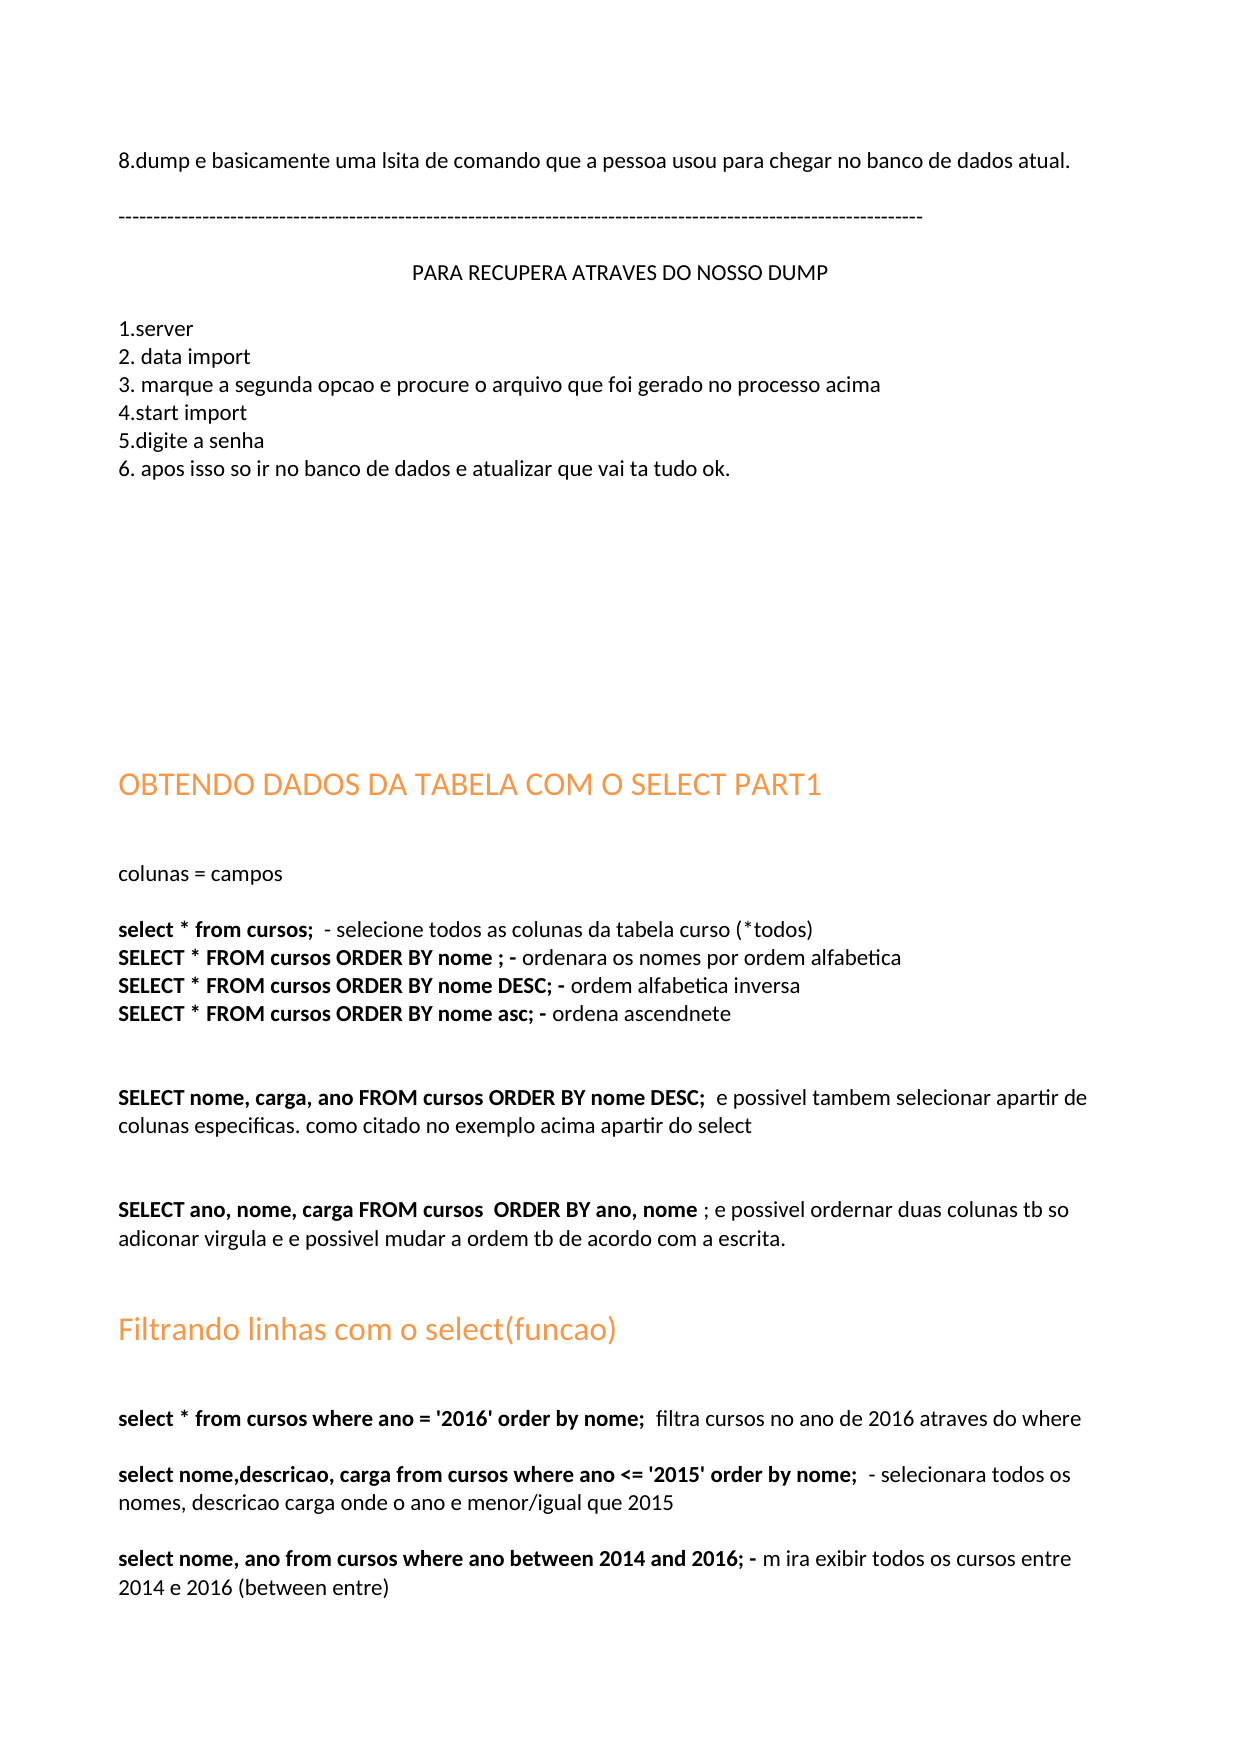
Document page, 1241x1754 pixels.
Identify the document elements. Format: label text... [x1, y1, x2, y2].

text select * from cursos where ano = '2016' order by nome; filtra cursos no ano de 2016 atraves do where [118, 1404, 1122, 1432]
text PARA RECUPERA ATRAVES DO NOSSO DUMP [118, 258, 1122, 286]
text select nome,descricao, carga from cursos where ano <= '2015' order by nome; - selecionara todos os nomes, descricao carga onde o ano e menor/igual que 2015 [118, 1461, 1122, 1517]
text OBTENDO DADOS DA TABELA COM O SELECT PART1 [118, 763, 1122, 803]
text SELECT * FROM cursos ORDER BY nome ; - ordenara os nomes por ordem alfabetica [118, 943, 1122, 971]
text Filtrando linhas com o select(funcao) [118, 1308, 1122, 1348]
text SELECT * FROM cursos ORDER BY nome asc; - ordena ascendnete [118, 999, 1122, 1027]
text 5.digite a senha [118, 426, 1122, 454]
text ------------------------------------------------------------------------------------------------------------------- [118, 202, 1122, 230]
text SELECT nome, carga, ano FROM cursos ORDER BY nome DESC; e possivel tambem selecionar apartir de colunas especificas. como citado no exemplo acima apartir do select [118, 1083, 1122, 1139]
text 8.dump e basicamente uma lsita de comando que a pessoa usou para chegar no banco de dados atual. [118, 146, 1122, 174]
text select * from cursos; - selecione todos as colunas da tabela curso (*todos) [118, 915, 1122, 943]
text colunas = campos [118, 859, 1122, 887]
text 6. apos isso so ir no banco de dados e atualizar que vai ta tudo ok. [118, 454, 1122, 482]
text SELECT * FROM cursos ORDER BY nome DESC; - ordem alfabetica inversa [118, 971, 1122, 999]
text SELECT ano, nome, carga FROM cursos ORDER BY ano, nome ; e possivel ordernar duas colunas tb so adiconar virgula e e possivel mudar a ordem tb de acordo com a escrita. [118, 1196, 1122, 1252]
text 3. marque a segunda opcao e procure o arquivo que foi gerado no processo acima [118, 370, 1122, 398]
text 1.server [118, 314, 1122, 342]
text select nome, ano from cursos where ano between 2014 and 2016; - m ira exibir todos os cursos entre 2014 e 2016 (between entre) [118, 1544, 1122, 1601]
text 4.start import [118, 398, 1122, 426]
text 2. data import [118, 342, 1122, 370]
